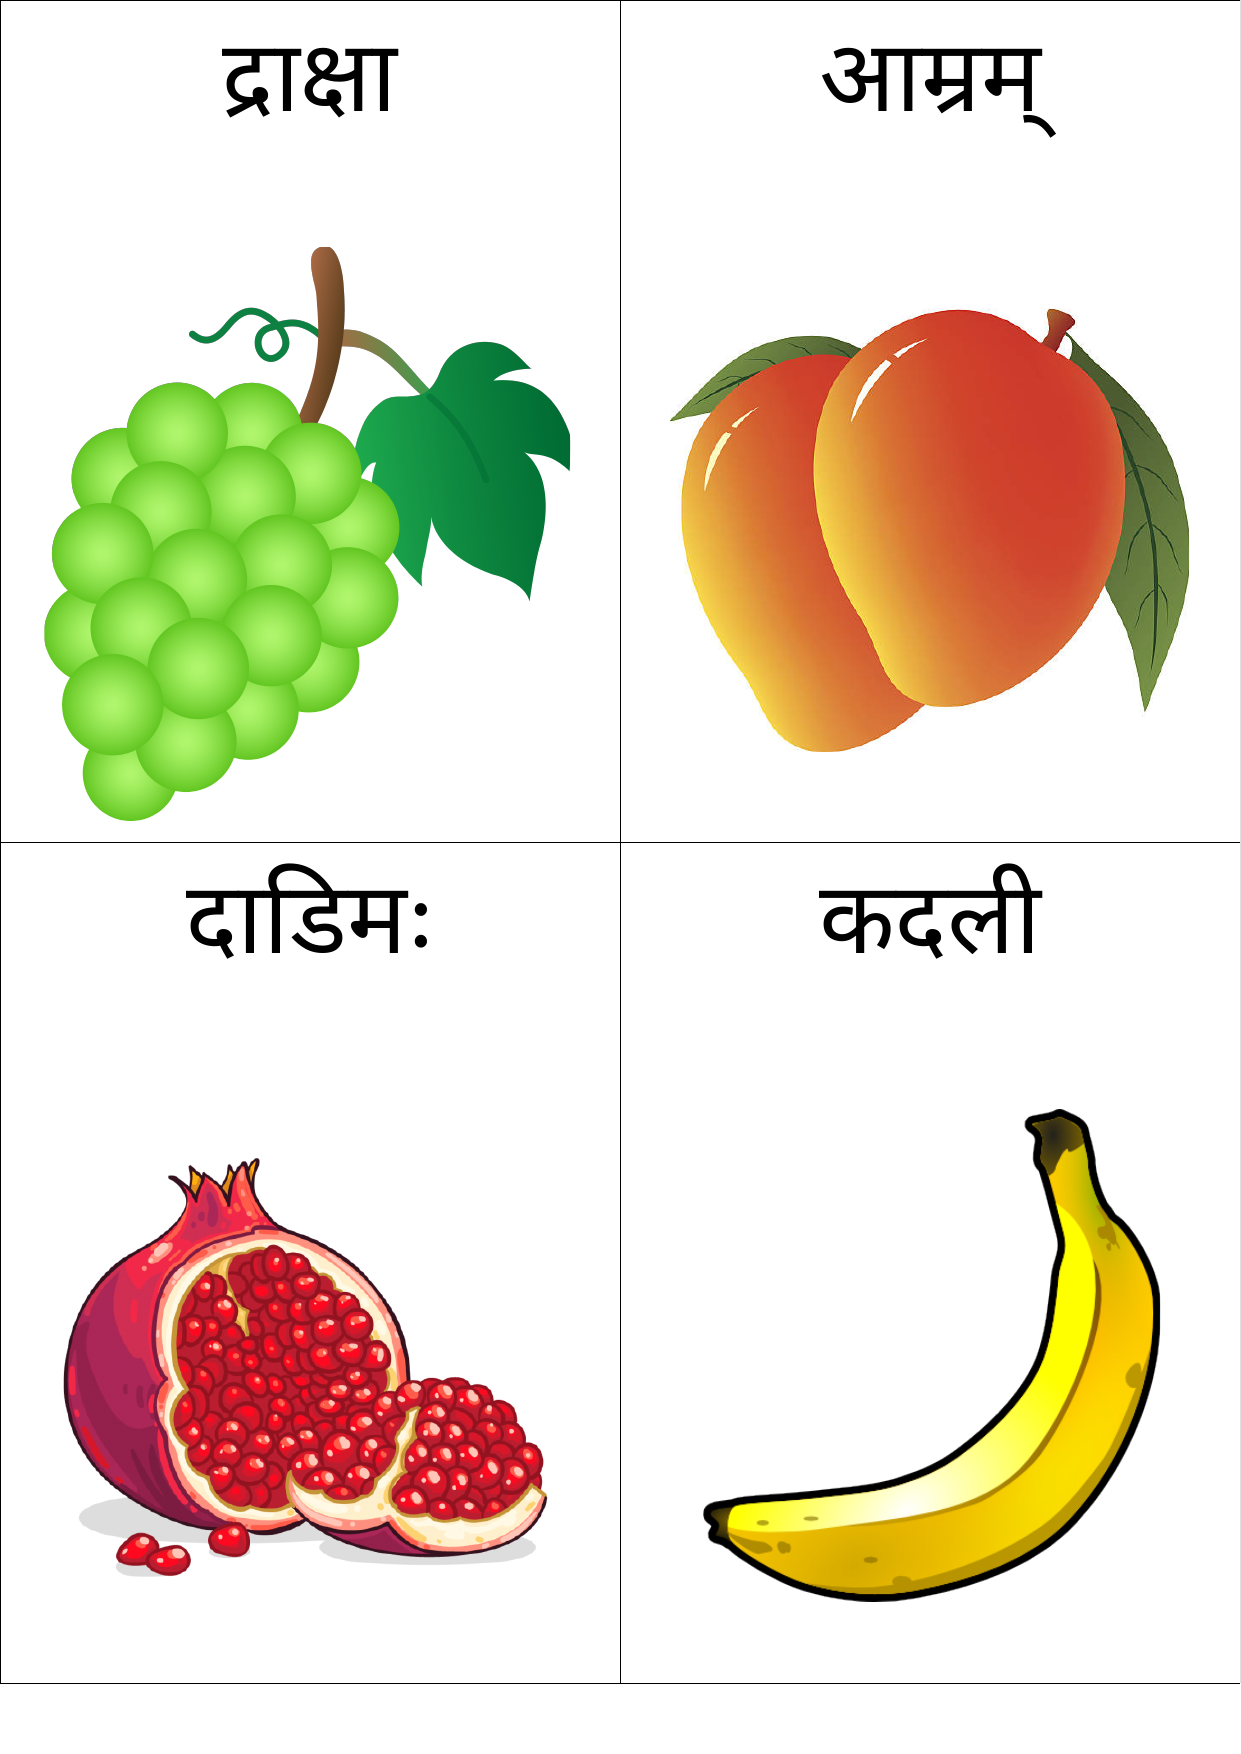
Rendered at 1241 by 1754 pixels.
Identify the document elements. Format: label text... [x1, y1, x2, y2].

picture [59, 1122, 551, 1613]
table_cell कदली [621, 843, 1240, 1683]
picture [703, 1109, 1161, 1602]
picture [44, 247, 571, 821]
picture [670, 308, 1190, 752]
table_header आम्रम् [621, 1, 1240, 842]
table_cell दाडिमः [1, 843, 620, 1683]
table_header द्राक्षा [1, 1, 620, 842]
